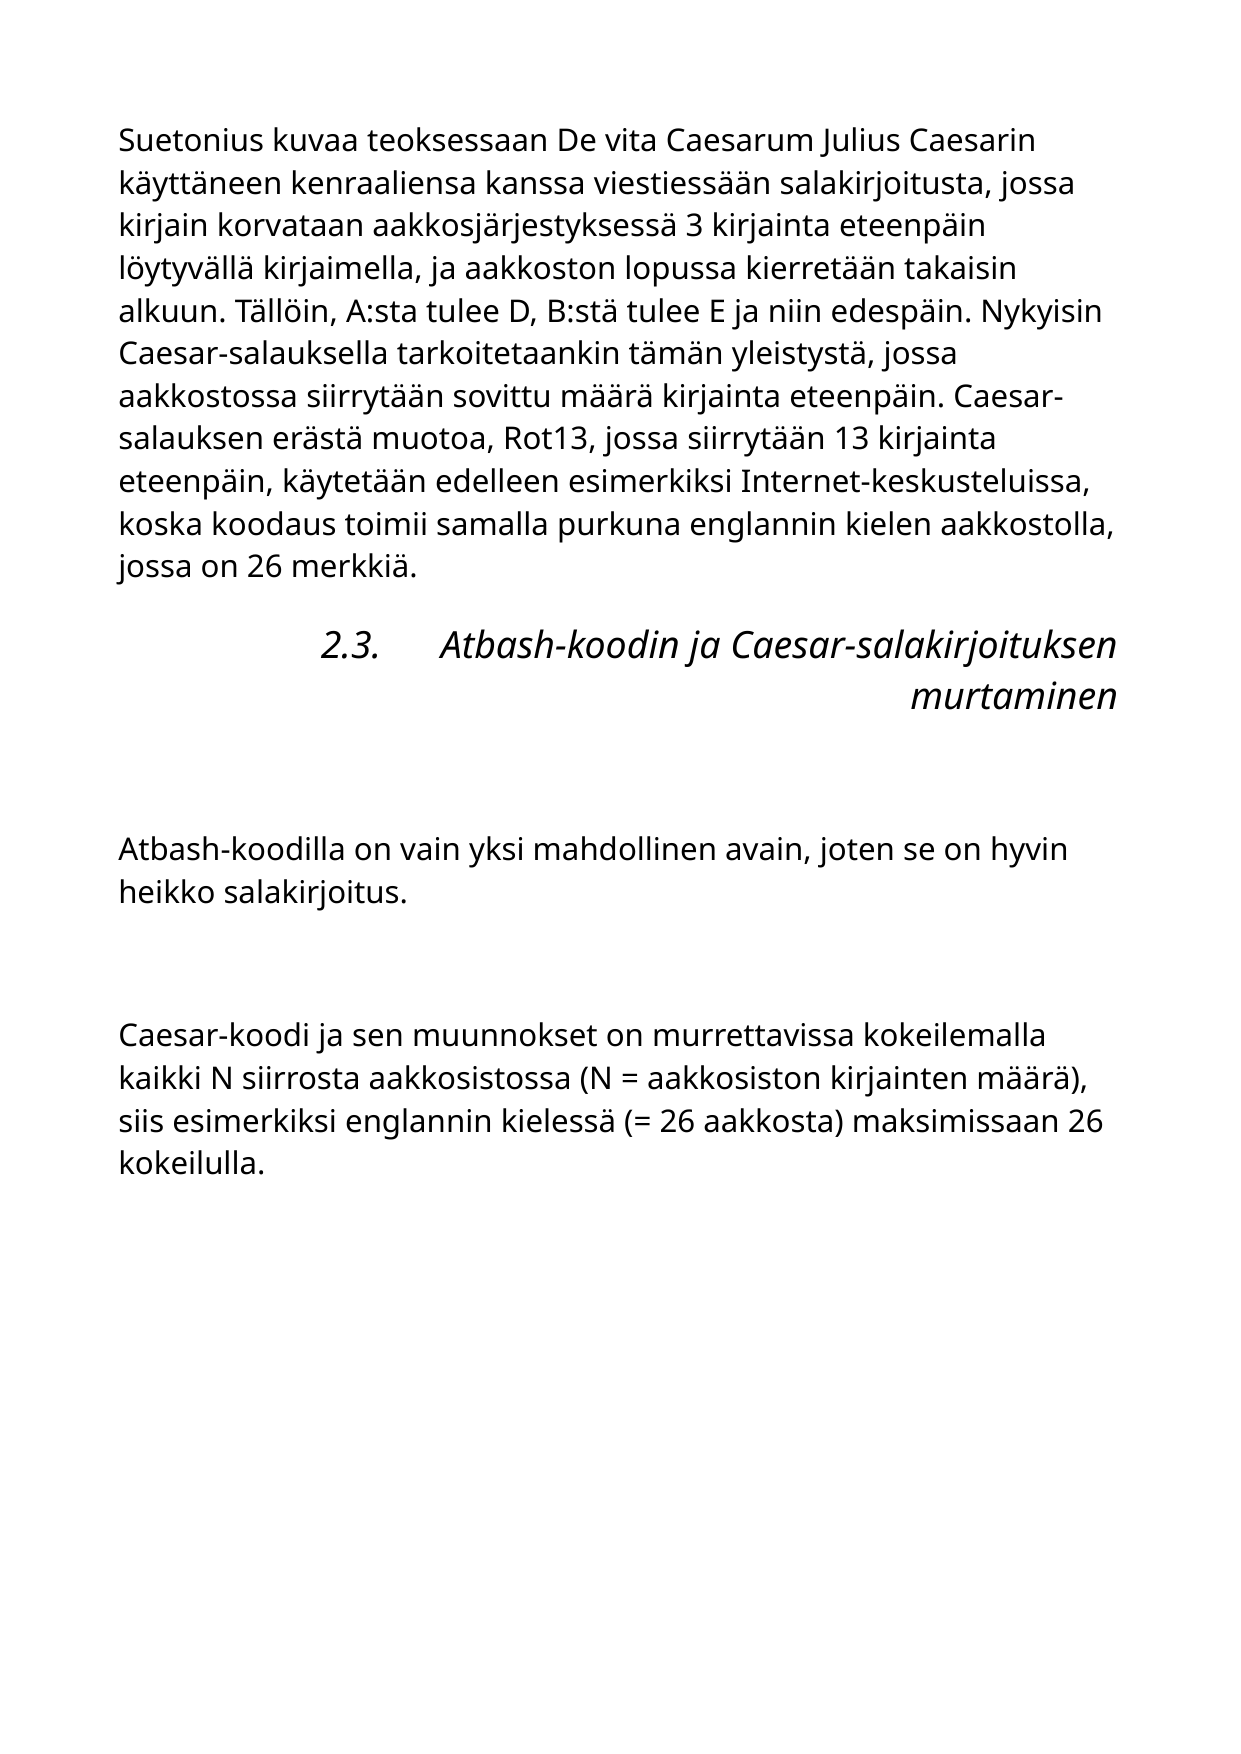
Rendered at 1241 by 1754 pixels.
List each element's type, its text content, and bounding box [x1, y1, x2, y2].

text Suetonius kuvaa teoksessaan De vita Caesarum Julius Caesarin käyttäneen kenraaliensa kanssa viestiessään salakirjoitusta, jossa kirjain korvataan aakkosjärjestyksessä 3 kirjainta eteenpäin löytyvällä kirjaimella, ja aakkoston lopussa kierretään takaisin alkuun. Tällöin, A:sta tulee D, B:stä tulee E ja niin edespäin. Nykyisin Caesar-salauksella tarkoitetaankin tämän yleistystä, jossa aakkostossa siirrytään sovittu määrä kirjainta eteenpäin. Caesar-salauksen erästä muotoa, Rot13, jossa siirrytään 13 kirjainta eteenpäin, käytetään edelleen esimerkiksi Internet-keskusteluissa, koska koodaus toimii samalla purkuna englannin kielen aakkostolla, jossa on 26 merkkiä. [118, 118, 1122, 587]
text Caesar-koodi ja sen muunnokset on murrettavissa kokeilemalla kaikki N siirrosta aakkosistossa (N = aakkosiston kirjainten määrä), siis esimerkiksi englannin kielessä (= 26 aakkosta) maksimissaan 26 kokeilulla. [118, 1013, 1122, 1184]
list Atbash-koodin ja Caesar-salakirjoituksen murtaminen [250, 618, 1122, 720]
text Atbash-koodilla on vain yksi mahdollinen avain, joten se on hyvin heikko salakirjoitus. [118, 827, 1122, 912]
